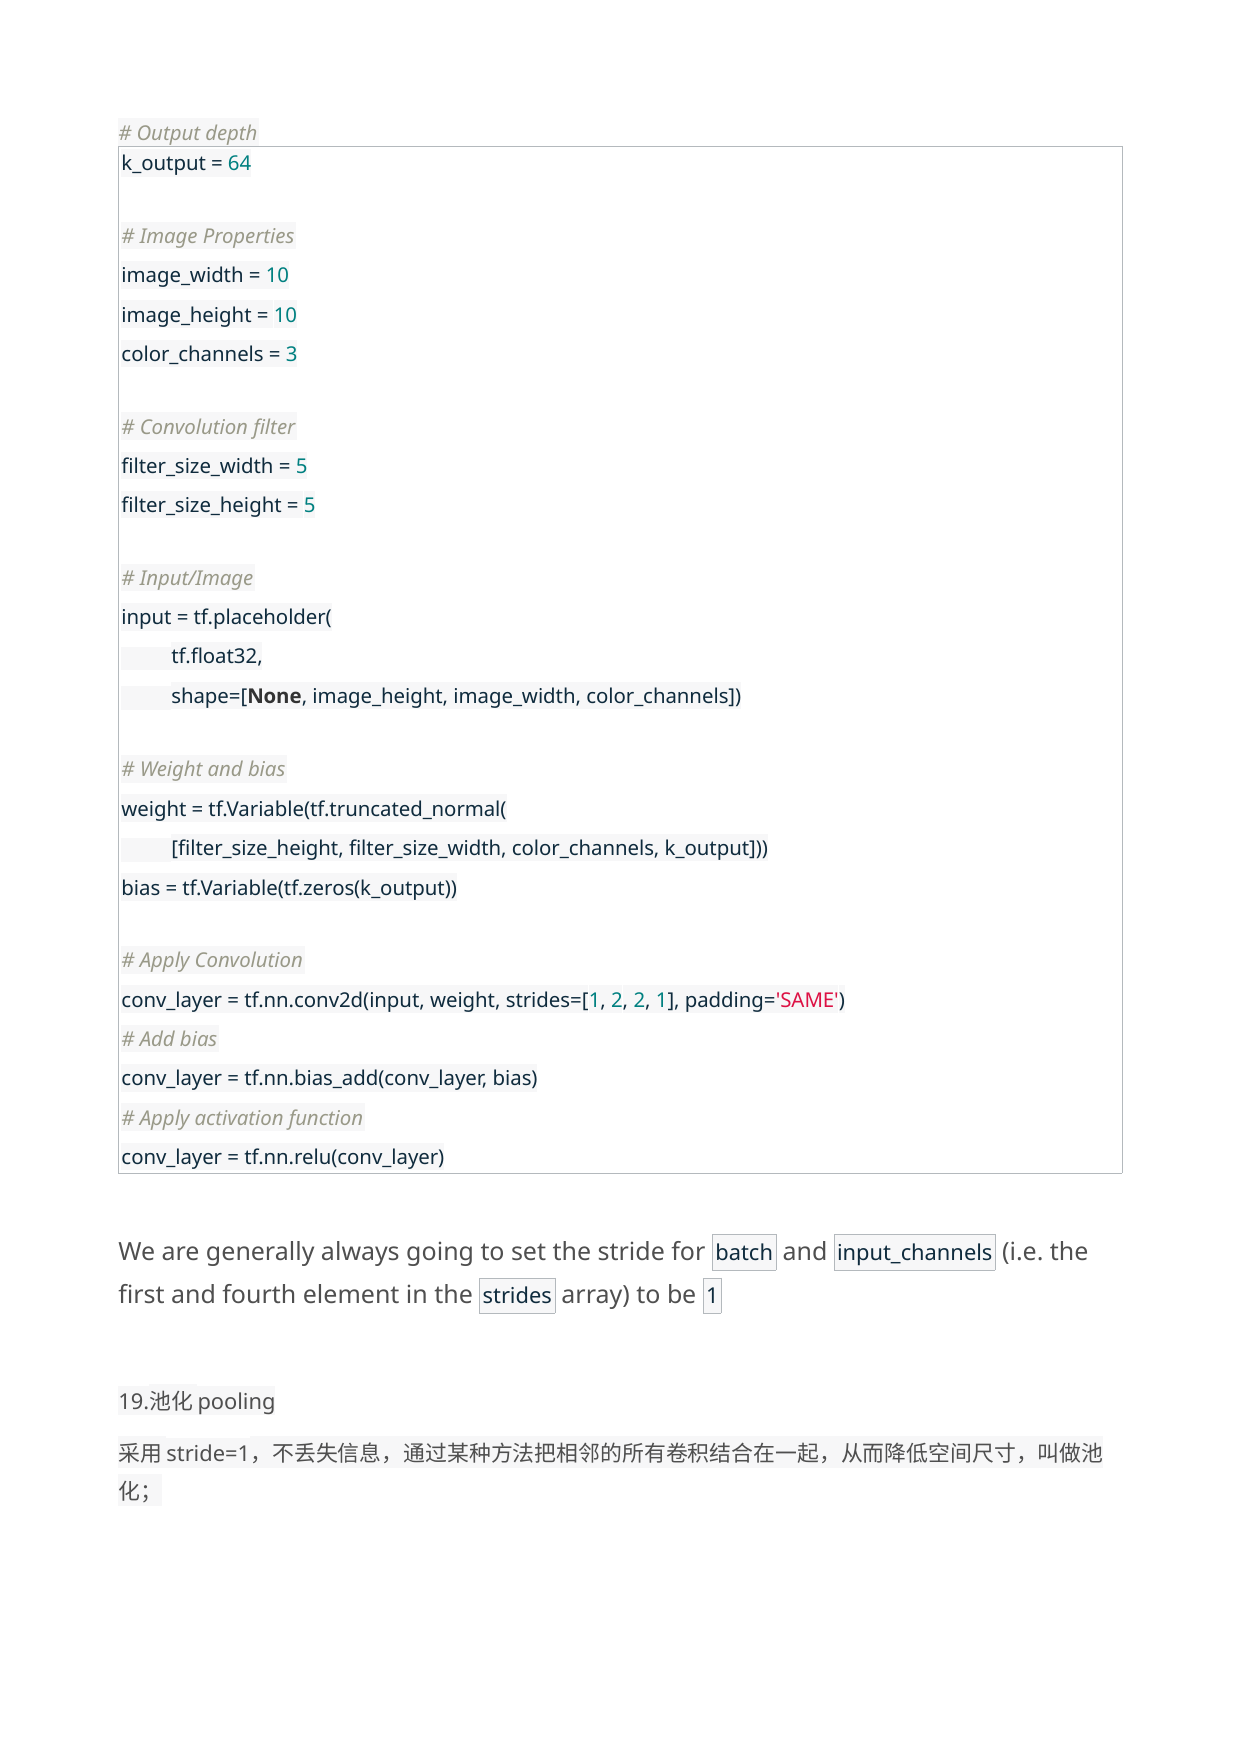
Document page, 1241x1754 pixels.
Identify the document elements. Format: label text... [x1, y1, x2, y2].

text # Input/Image [119, 561, 1122, 591]
text # Output depth [118, 118, 1122, 146]
text # Image Properties [119, 219, 1122, 249]
text k_output = 64 [119, 147, 1122, 177]
text # Convolution filter [119, 409, 1122, 440]
text # Apply activation function [119, 1100, 1122, 1131]
text image_height = 10 [119, 297, 1122, 328]
text # Add bias [119, 1022, 1122, 1052]
text conv_layer = tf.nn.bias_add(conv_layer, bias) [119, 1061, 1122, 1092]
text input = tf.placeholder( [119, 600, 1122, 631]
text tf.float32, [119, 639, 1122, 670]
text filter_size_height = 5 [119, 488, 1122, 518]
text 19.池化pooling [118, 1384, 1122, 1415]
text bias = tf.Variable(tf.zeros(k_output)) [119, 870, 1122, 901]
text filter_size_width = 5 [119, 448, 1122, 479]
text # Weight and bias [119, 752, 1122, 783]
text conv_layer = tf.nn.conv2d(input, weight, strides=[1, 2, 2, 1], padding='SAME') [119, 982, 1122, 1013]
text weight = tf.Variable(tf.truncated_normal( [119, 791, 1122, 822]
text # Apply Convolution [119, 943, 1122, 974]
text [filter_size_height, filter_size_width, color_channels, k_output])) [119, 831, 1122, 862]
text image_width = 10 [119, 258, 1122, 289]
text We are generally always going to set the stride for batch and input_channels (i.e. the first and fourth element in the strides array) to be 1 [118, 1234, 1122, 1313]
text 采用stride=1，不丢失信息，通过某种方法把相邻的所有卷积结合在一起，从而降低空间尺寸，叫做池化； [118, 1436, 1122, 1506]
text shape=[None, image_height, image_width, color_channels]) [119, 679, 1122, 710]
text conv_layer = tf.nn.relu(conv_layer) [119, 1139, 1122, 1173]
text color_channels = 3 [119, 336, 1122, 367]
